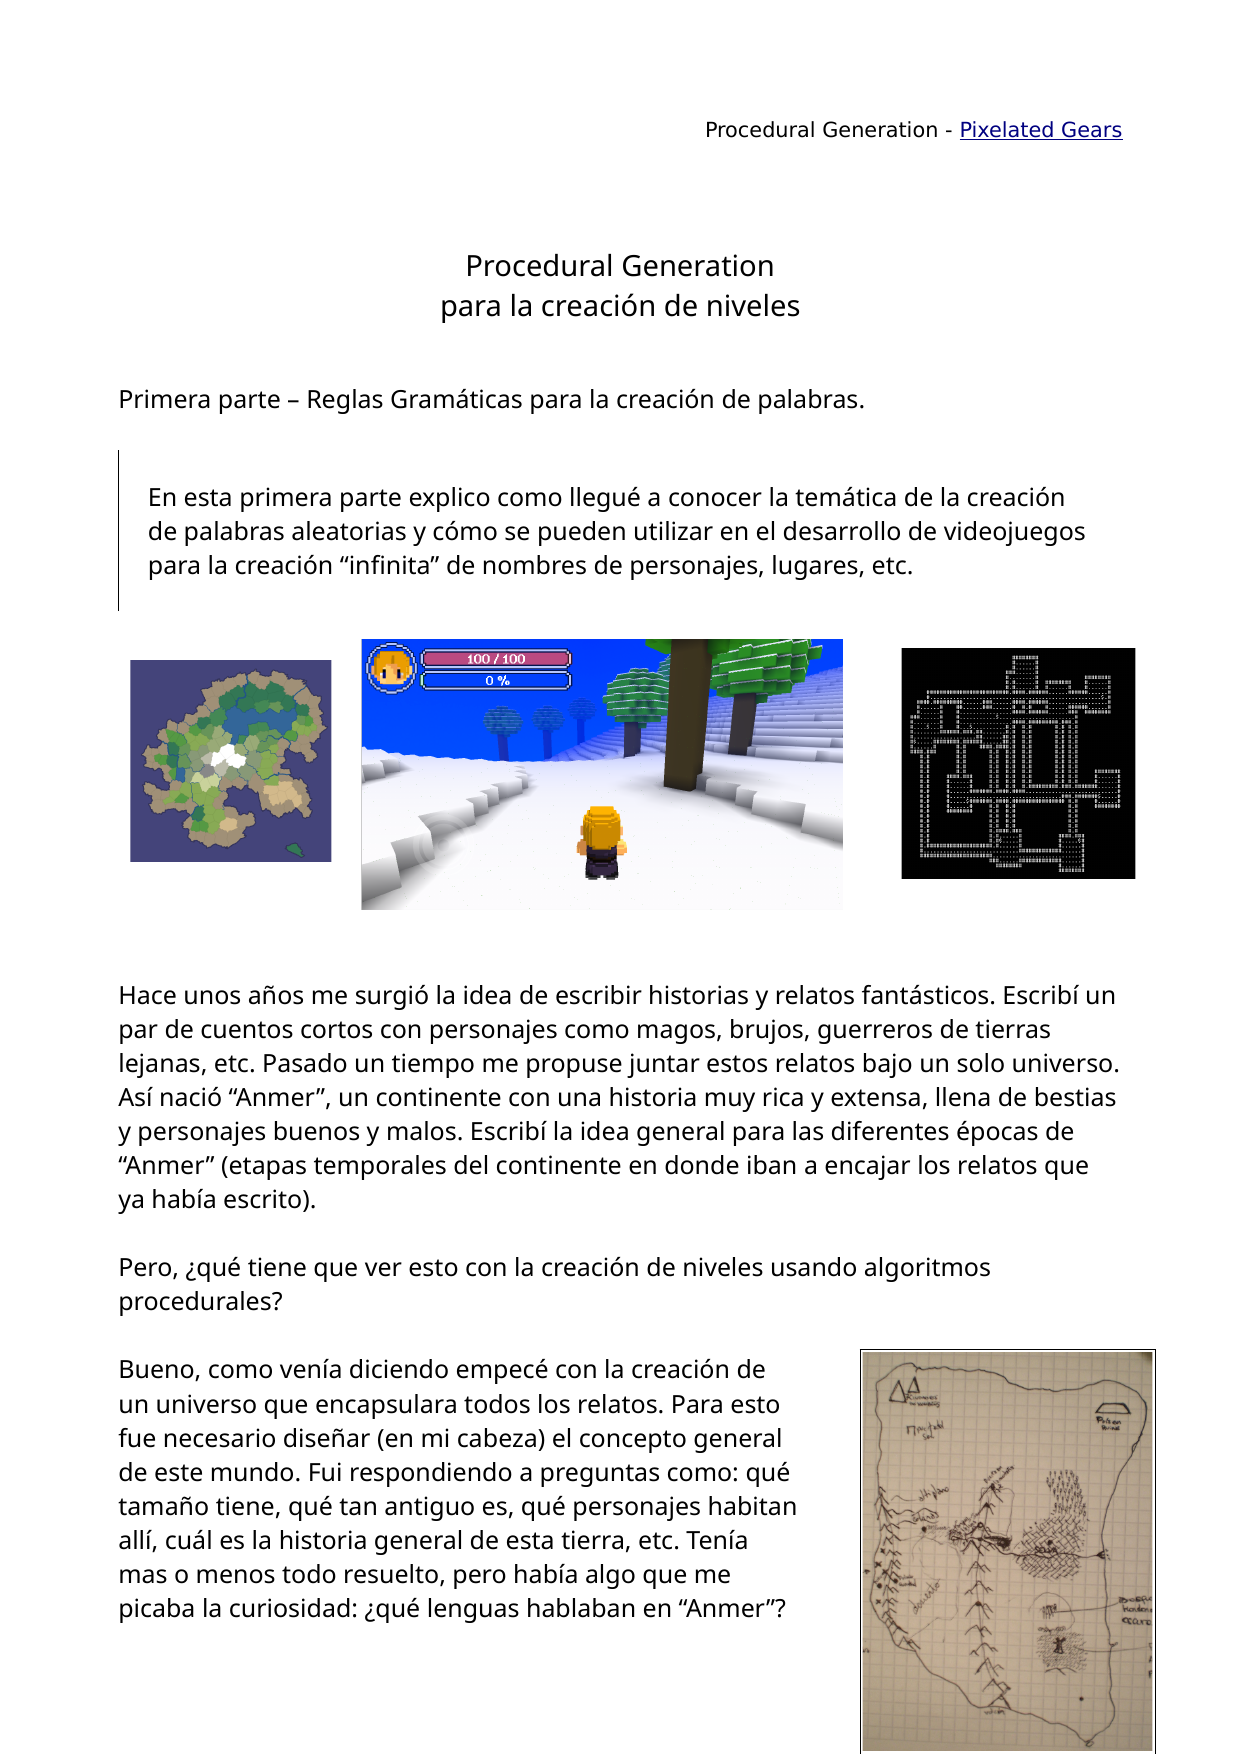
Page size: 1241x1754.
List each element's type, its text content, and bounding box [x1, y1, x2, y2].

text Pero, ¿qué tiene que ver esto con la creación de niveles usando algoritmos procedurales? [118, 1250, 1122, 1318]
text Bueno, como venía diciendo empecé con la creación de un universo que encapsulara todos los relatos. Para esto fue necesario diseñar (en mi cabeza) el concepto general de este mundo. Fui respondiendo a preguntas como: qué tamaño tiene, qué tan antiguo es, qué personajes habitan allí, cuál es la historia general de esta tierra, etc. Tenía mas o menos todo resuelto, pero había algo que me picaba la curiosidad: ¿qué lenguas hablaban en “Anmer”? [118, 1350, 860, 1754]
picture [361, 639, 843, 910]
text para la creación de niveles [118, 285, 1122, 325]
picture [901, 648, 1136, 879]
text En esta primera parte explico como llegué a conocer la temática de la creación de palabras aleatorias y cómo se pueden utilizar en el desarrollo de videojuegos para la creación “infinita” de nombres de personajes, lugares, etc. [119, 450, 1122, 611]
text [861, 1350, 1155, 1754]
text Hace unos años me surgió la idea de escribir historias y relatos fantásticos. Escribí un par de cuentos cortos con personajes como magos, brujos, guerreros de tierras lejanas, etc. Pasado un tiempo me propuse juntar estos relatos bajo un solo universo. Así nació “Anmer”, un continente con una historia muy rica y extensa, llena de bestias y personajes buenos y malos. Escribí la idea general para las diferentes épocas de “Anmer” (etapas temporales del continente en donde iban a encajar los relatos que ya había escrito). [118, 977, 1122, 1216]
text Procedural Generation [118, 246, 1122, 285]
picture [862, 1352, 1153, 1751]
picture [130, 660, 332, 862]
text Primera parte – Reglas Gramáticas para la creación de palabras. [118, 382, 1122, 416]
